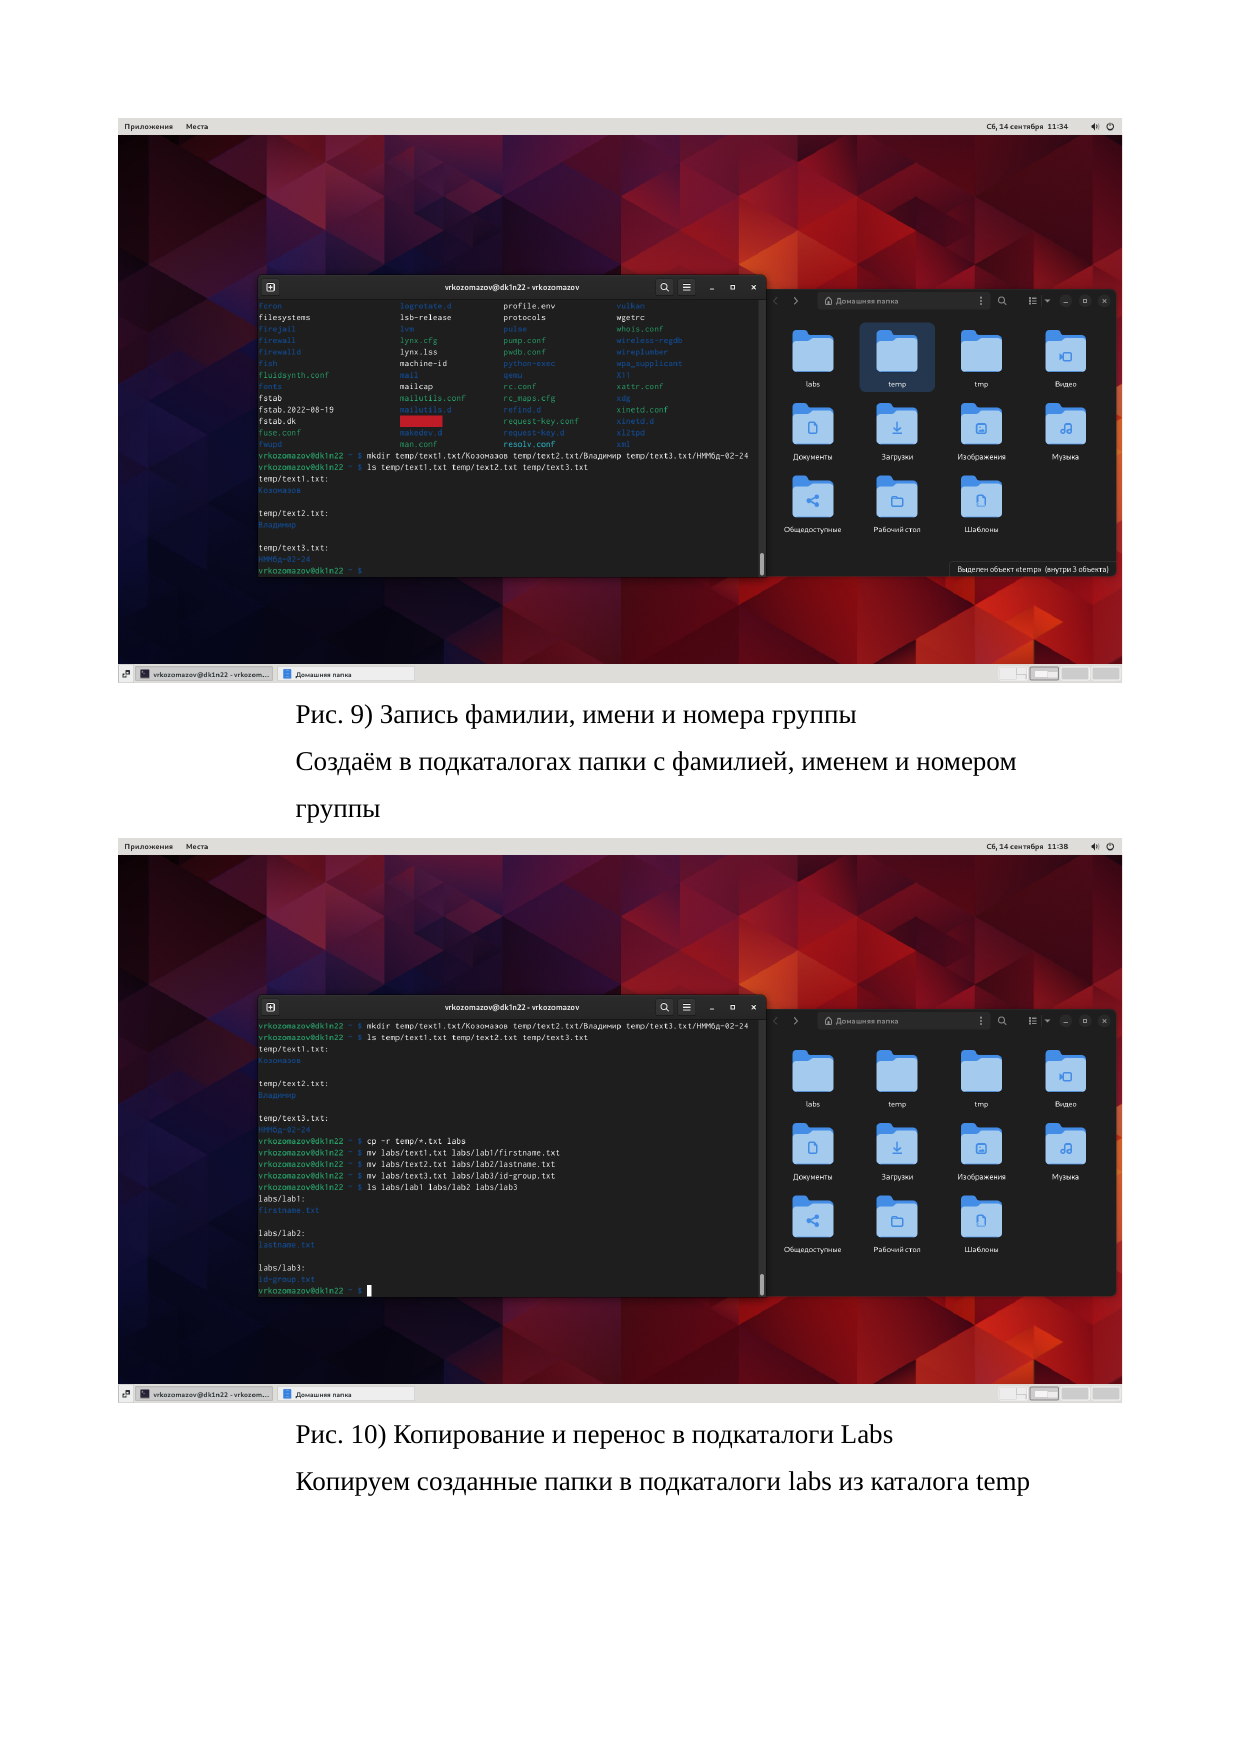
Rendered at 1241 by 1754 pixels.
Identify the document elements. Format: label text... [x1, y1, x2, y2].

text Создаём в подкаталогах папки с фамилией, именем и номером группы [295, 745, 1033, 823]
text Рис. 10) Копирование и перенос в подкаталоги Labs [295, 1403, 1033, 1450]
text Рис. 9) Запись фамилии, имени и номера группы [295, 683, 1033, 729]
text Копируем созданные папки в подкаталоги labs из каталога temp [295, 1465, 1033, 1496]
